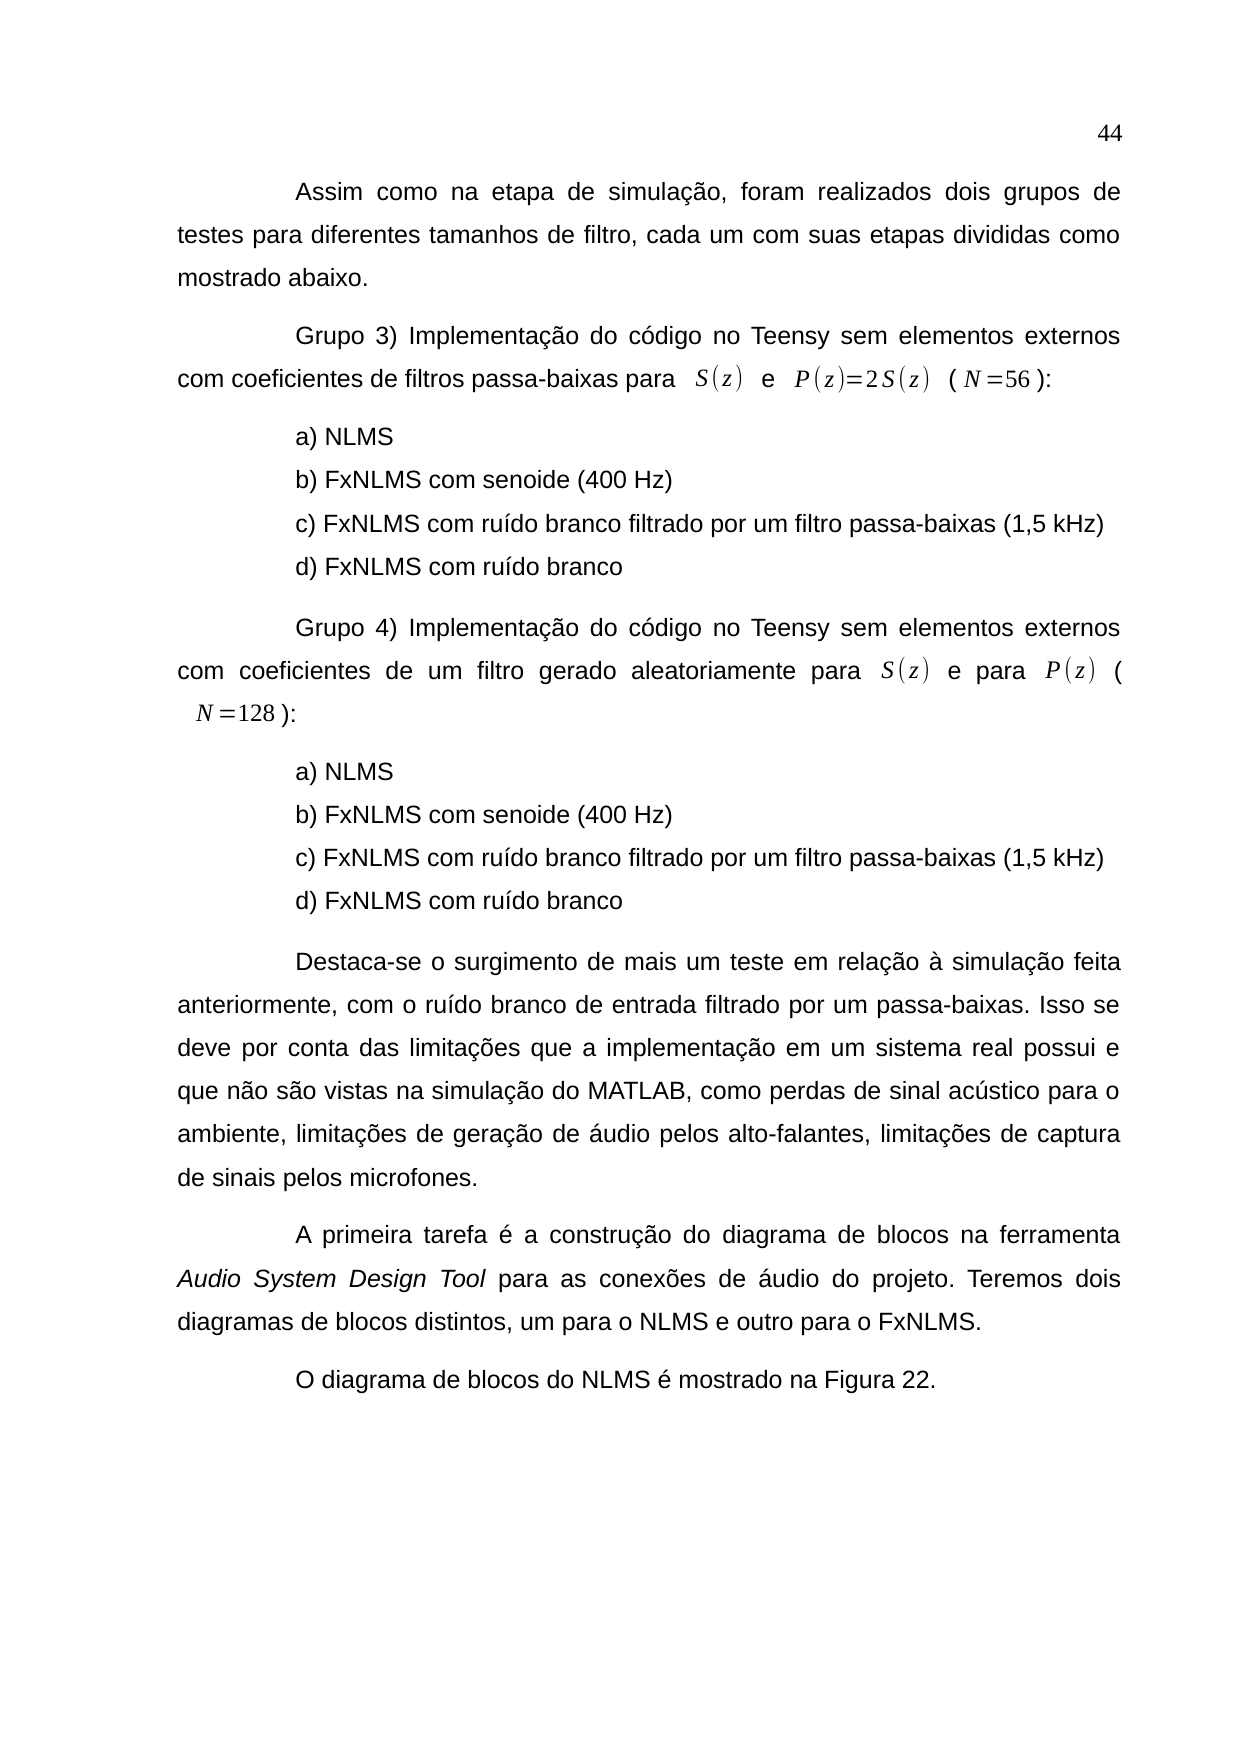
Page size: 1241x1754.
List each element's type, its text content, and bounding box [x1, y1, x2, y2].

text b) FxNLMS com senoide (400 Hz) [295, 800, 1122, 829]
text A primeira tarefa é a construção do diagrama de blocos na ferramenta Audio System Design Tool para as conexões de áudio do projeto. Teremos dois diagramas de blocos distintos, um para o NLMS e outro para o FxNLMS. [177, 1221, 1122, 1336]
text b) FxNLMS com senoide (400 Hz) [295, 466, 1122, 494]
text c) FxNLMS com ruído branco filtrado por um filtro passa-baixas (1,5 kHz) [295, 509, 1122, 537]
text Grupo 3) Implementação do código no Teensy sem elementos externos com coeficientes de filtros passa-baixas parae(): [177, 321, 1122, 393]
text d) FxNLMS com ruído branco [295, 886, 1122, 915]
text O diagrama de blocos do NLMS é mostrado na Figura 22. [177, 1365, 1122, 1393]
text Destaca-se o surgimento de mais um teste em relação à simulação feita anteriormente, com o ruído branco de entrada filtrado por um passa-baixas. Isso se deve por conta das limitações que a implementação em um sistema real possui e que não são vistas na simulação do MATLAB, como perdas de sinal acústico para o ambiente, limitações de geração de áudio pelos alto-falantes, limitações de captura de sinais pelos microfones. [177, 947, 1122, 1191]
text c) FxNLMS com ruído branco filtrado por um filtro passa-baixas (1,5 kHz) [295, 843, 1122, 872]
text a) NLMS [295, 757, 1122, 786]
text d) FxNLMS com ruído branco [295, 552, 1122, 581]
text Grupo 4) Implementação do código no Teensy sem elementos externos com coeficientes de um filtro gerado aleatoriamente parae para(): [177, 613, 1122, 728]
text Assim como na etapa de simulação, foram realizados dois grupos de testes para diferentes tamanhos de filtro, cada um com suas etapas divididas como mostrado abaixo. [177, 177, 1122, 292]
text a) NLMS [295, 422, 1122, 451]
